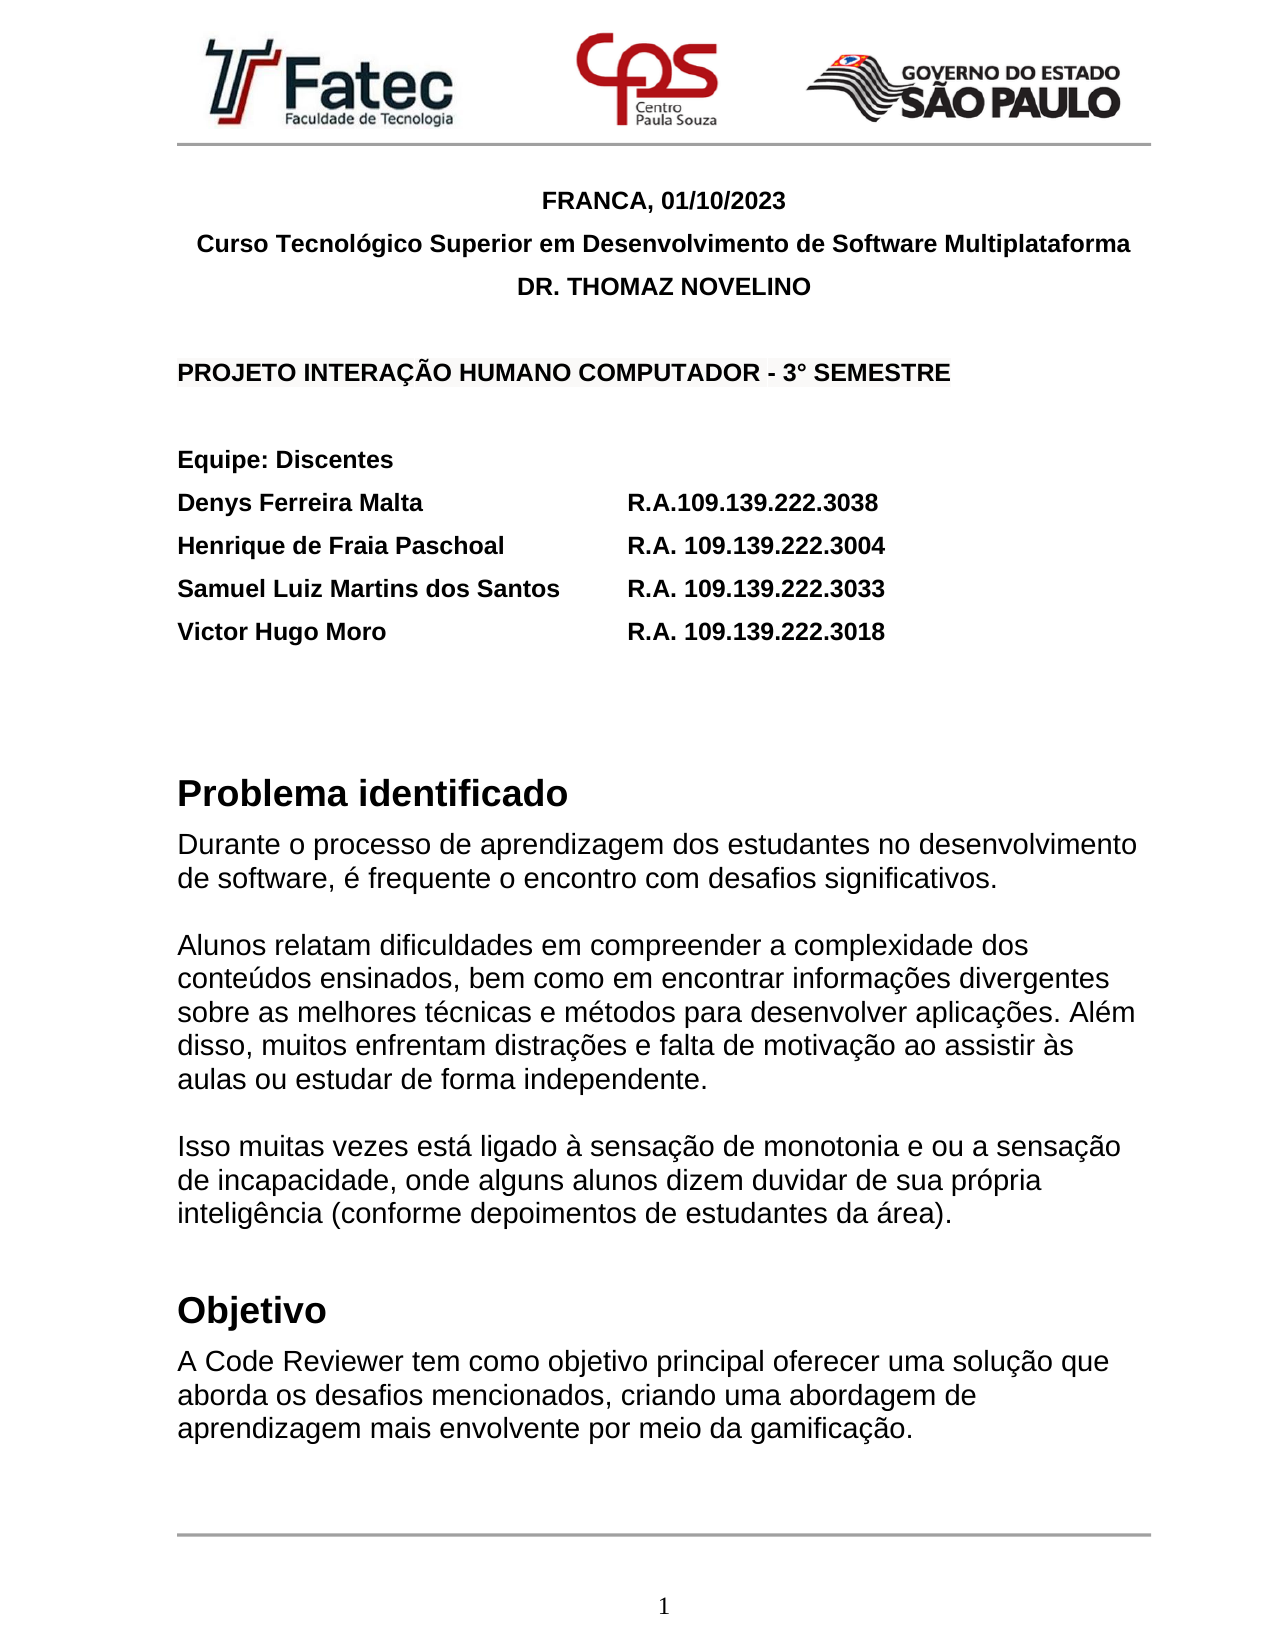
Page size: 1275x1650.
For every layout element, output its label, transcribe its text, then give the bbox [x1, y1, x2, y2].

text Alunos relatam dificuldades em compreender a complexidade dos conteúdos ensinados, bem como em encontrar informações divergentes sobre as melhores técnicas e métodos para desenvolver aplicações. Além disso, muitos enfrentam distrações e falta de motivação ao assistir às aulas ou estudar de forma independente. [177, 928, 1151, 1096]
text Samuel Luiz Martins dos Santos R.A. 109.139.222.3033 [177, 574, 1151, 603]
text Curso Tecnológico Superior em Desenvolvimento de Software Multiplataforma [177, 229, 1151, 258]
text Victor Hugo Moro R.A. 109.139.222.3018 [177, 617, 1151, 646]
text Henrique de Fraia Paschoal R.A. 109.139.222.3004 [177, 531, 1151, 559]
text Denys Ferreira Malta R.A.109.139.222.3038 [177, 488, 1151, 516]
picture [797, 48, 1131, 129]
subtitle Problema identificado [177, 771, 1151, 814]
text A Code Reviewer tem como objetivo principal oferecer uma solução que aborda os desafios mencionados, criando uma abordagem de aprendizagem mais envolvente por meio da gamificação. [177, 1344, 1151, 1444]
text Isso muitas vezes está ligado à sensação de monotonia e ou a sensação de incapacidade, onde alguns alunos dizem duvidar de sua própria inteligência (conforme depoimentos de estudantes da área). [177, 1129, 1151, 1230]
text Equipe: Discentes [177, 444, 1151, 473]
text PROJETO INTERAÇÃO HUMANO COMPUTADOR - 3° SEMESTRE [177, 358, 1151, 387]
picture [197, 31, 464, 129]
subtitle Objetivo [177, 1288, 1151, 1331]
picture [572, 28, 722, 129]
text DR. THOMAZ NOVELINO [177, 272, 1151, 301]
text Durante o processo de aprendizagem dos estudantes no desenvolvimento de software, é frequente o encontro com desafios significativos. [177, 827, 1151, 894]
